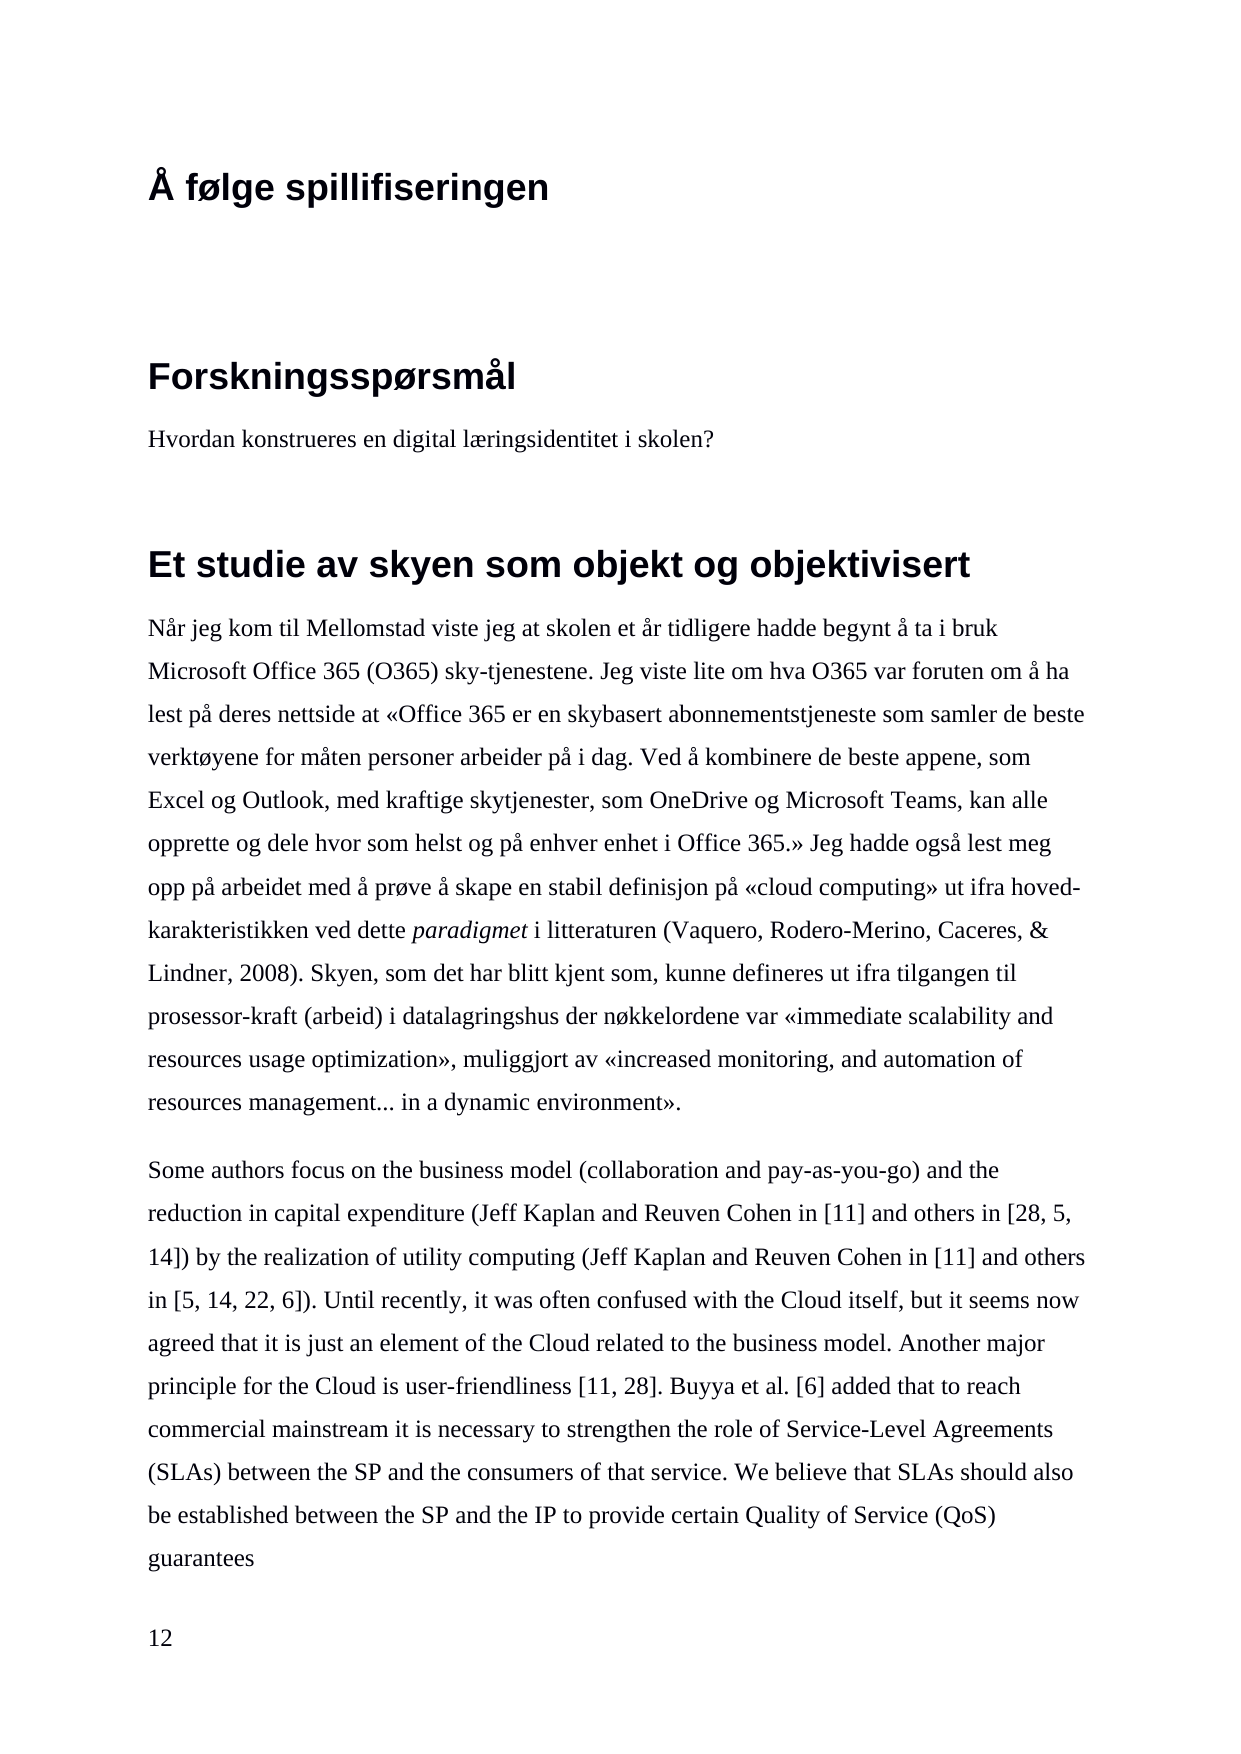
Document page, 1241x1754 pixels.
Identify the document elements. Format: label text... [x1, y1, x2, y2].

text Hvordan konstrueres en digital læringsidentitet i skolen? [148, 424, 1092, 453]
subtitle Et studie av skyen som objekt og objektivisert [148, 542, 1092, 586]
subtitle Forskningsspørsmål [148, 354, 1092, 397]
subtitle Å følge spillifiseringen [148, 165, 1092, 208]
text Some authors focus on the business model (collaboration and pay-as-you-go) and the reduction in capital expenditure (Jeff Kaplan and Reuven Cohen in [11] and others in [28, 5, 14]) by the realization of utility computing (Jeff Kaplan and Reuven Cohen in [11] and others in [5, 14, 22, 6]). Until recently, it was often confused with the Cloud itself, but it seems now agreed that it is just an element of the Cloud related to the business model. Another major principle for the Cloud is user-friendliness [11, 28]. Buyya et al. [6] added that to reach commercial mainstream it is necessary to strengthen the role of Service-Level Agreements (SLAs) between the SP and the consumers of that service. We believe that SLAs should also be established between the SP and the IP to provide certain Quality of Service (QoS) guarantees [148, 1155, 1092, 1572]
text Når jeg kom til Mellomstad viste jeg at skolen et år tidligere hadde begynt å ta i bruk Microsoft Office 365 (O365) sky-tjenestene. Jeg viste lite om hva O365 var foruten om å ha lest på deres nettside at «Office 365 er en skybasert abonnementstjeneste som samler de beste verktøyene for måten personer arbeider på i dag. Ved å kombinere de beste appene, som Excel og Outlook, med kraftige skytjenester, som OneDrive og Microsoft Teams, kan alle opprette og dele hvor som helst og på enhver enhet i Office 365.» Jeg hadde også lest meg opp på arbeidet med å prøve å skape en stabil definisjon på «cloud computing» ut ifra hoved-karakteristikken ved dette paradigmet i litteraturen (Vaquero, Rodero-Merino, Caceres, & Lindner, 2008). Skyen, som det har blitt kjent som, kunne defineres ut ifra tilgangen til prosessor-kraft (arbeid) i datalagringshus der nøkkelordene var «immediate scalability and resources usage optimization», muliggjort av «increased monitoring, and automation of resources management... in a dynamic environment». [148, 613, 1092, 1116]
